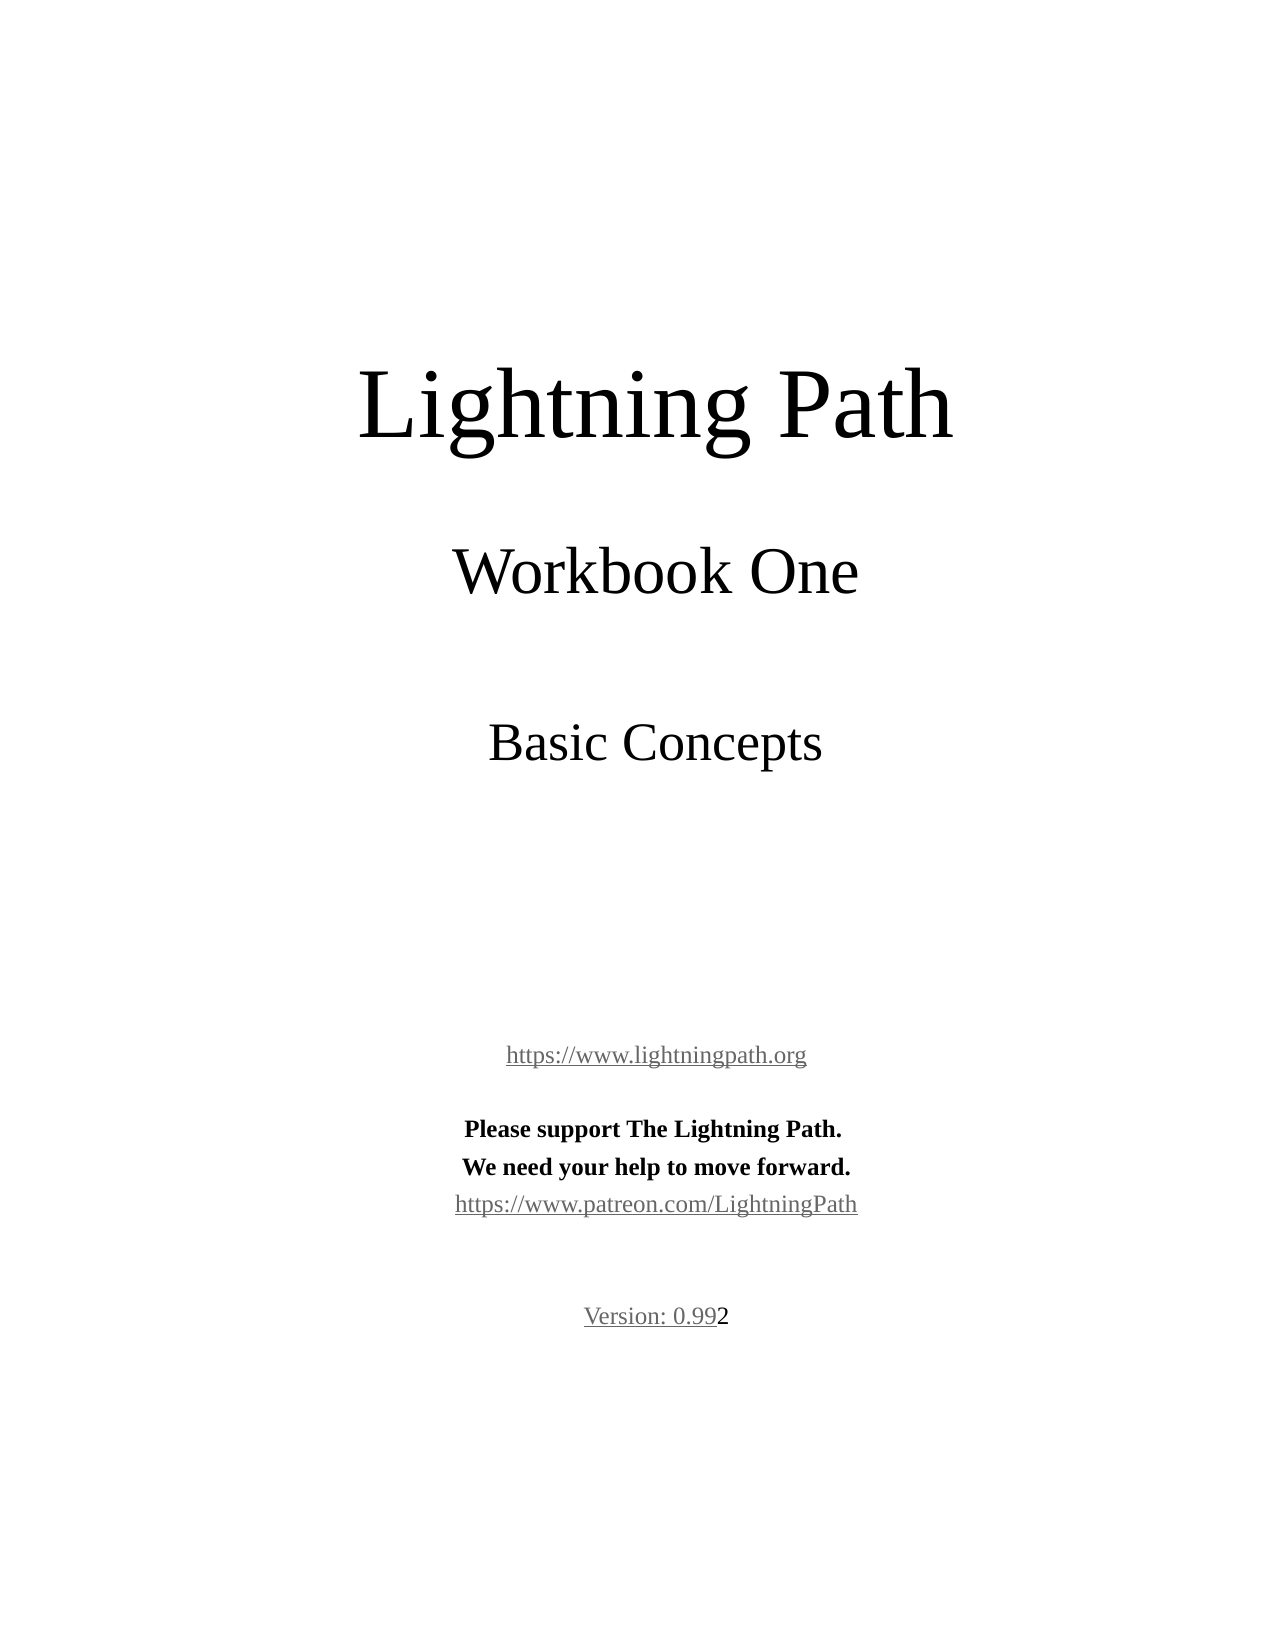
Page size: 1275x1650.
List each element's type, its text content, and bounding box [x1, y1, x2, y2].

text https://www.lightningpath.org Please support The Lightning Path. We need your help to move forward. https://www.patreon.com/LightningPath [187, 1040, 1125, 1218]
subtitle Lightning Path [187, 344, 1125, 459]
text Basic Concepts [187, 643, 1125, 772]
subtitle Workbook One [187, 531, 1125, 608]
text Version: 0.992 [187, 1301, 1125, 1329]
